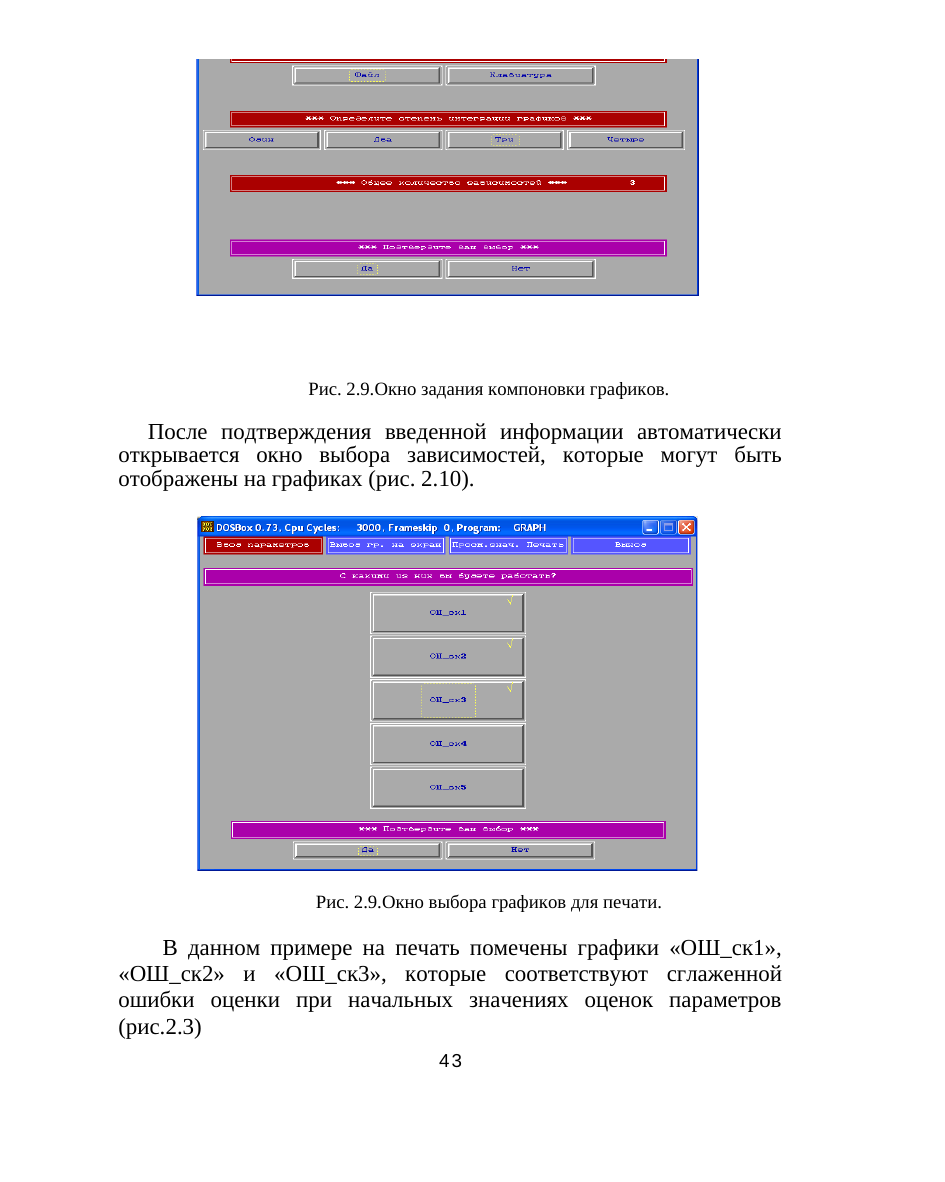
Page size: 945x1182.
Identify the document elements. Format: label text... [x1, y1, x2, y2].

picture [196, 59, 699, 296]
text Рис. 2.9.Окно задания компоновки графиков. [118, 380, 783, 399]
text После подтверждения введенной информации автоматически открывается окно выбора зависимостей, которые могут быть отображены на графиках (рис. 2.10). [118, 420, 783, 491]
text В данном примере на печать помечены графики «ОШ_ск1», «ОШ_ск2» и «ОШ_ск3», которые соответствуют сглаженной ошибки оценки при начальных значениях оценок параметров (рис.2.3) [118, 934, 783, 1039]
picture [197, 516, 698, 871]
text Рис. 2.9.Окно выбора графиков для печати. [118, 891, 783, 913]
